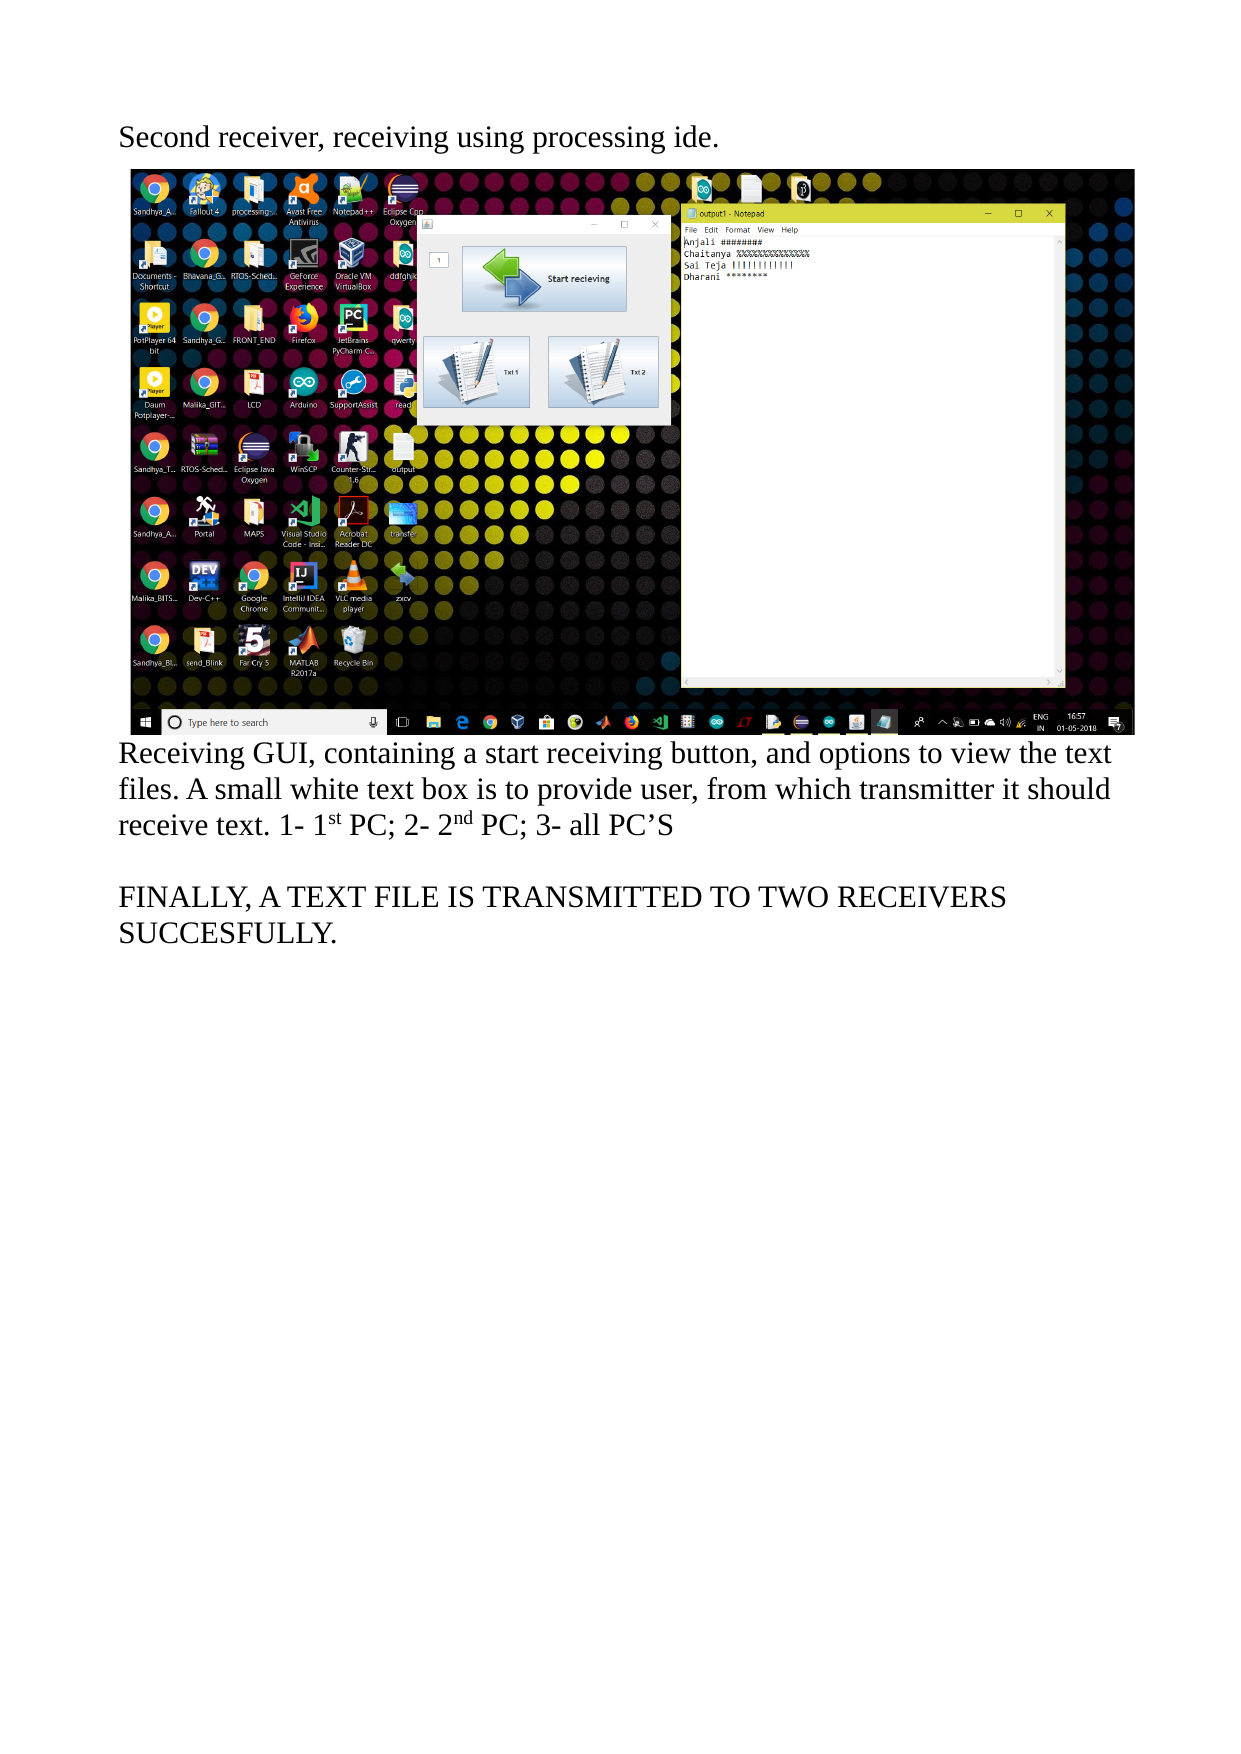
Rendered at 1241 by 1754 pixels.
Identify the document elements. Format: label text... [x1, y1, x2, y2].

text FINALLY, A TEXT FILE IS TRANSMITTED TO TWO RECEIVERS SUCCESFULLY. [118, 878, 1122, 950]
text Receiving GUI, containing a start receiving button, and options to view the text files. A small white text box is to provide user, from which transmitter it should receive text. 1- 1st PC; 2- 2nd PC; 3- all PC’S [118, 154, 1122, 842]
text Second receiver, receiving using processing ide. [118, 118, 1122, 154]
